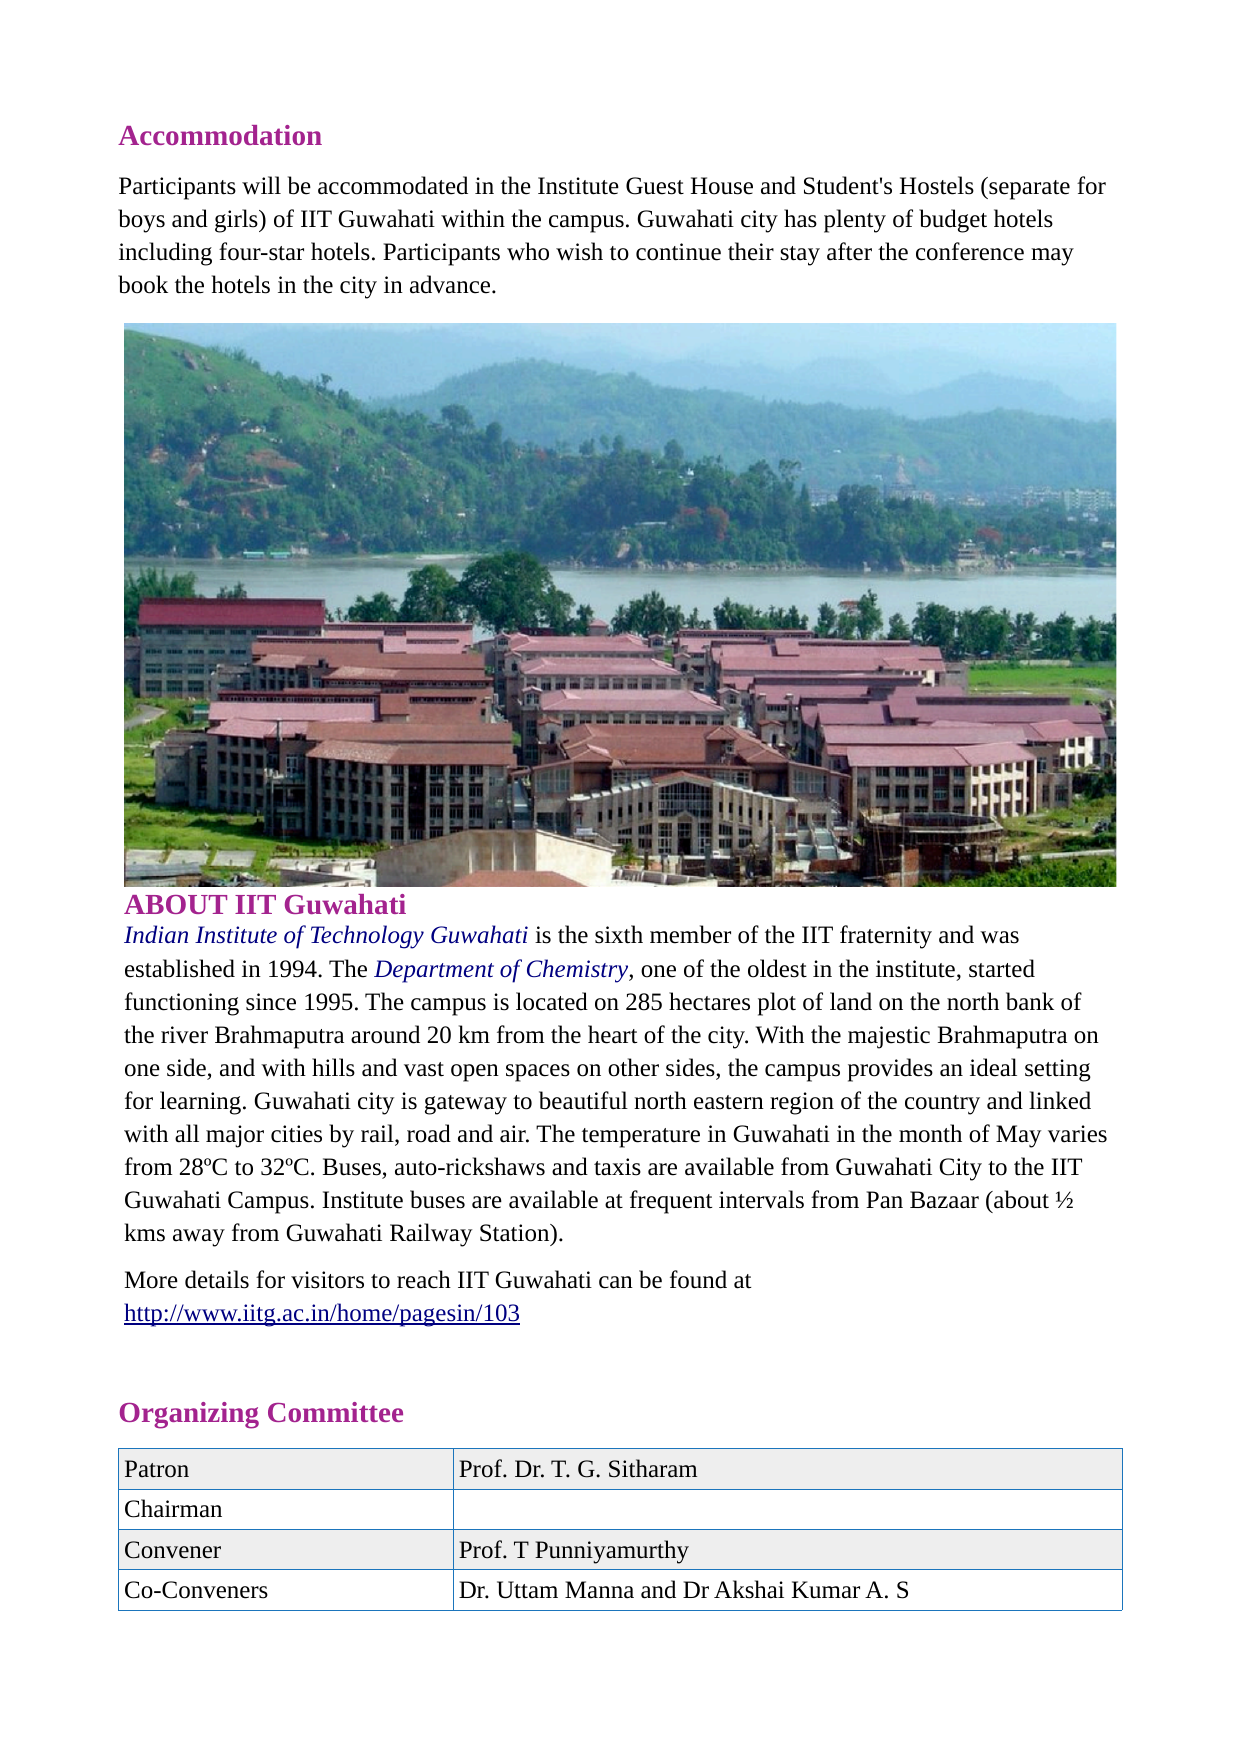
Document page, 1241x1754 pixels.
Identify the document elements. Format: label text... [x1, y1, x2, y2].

table_cell Dr. Uttam Manna and Dr Akshai Kumar A. S [454, 1570, 1122, 1609]
text Participants will be accommodated in the Institute Guest House and Student's Hostels (separate for boys and girls) of IIT Guwahati within the campus. Guwahati city has plenty of budget hotels including four-star hotels. Participants who wish to continue their stay after the conference may book the hotels in the city in advance. [118, 171, 1122, 299]
table_cell Chairman [119, 1490, 453, 1529]
table_cell Prof. T Punniyamurthy [454, 1530, 1122, 1569]
table_header Patron [119, 1449, 453, 1489]
text Organizing Committee [118, 1395, 1122, 1429]
table_header ABOUT IIT Guwahati Indian Institute of Technology Guwahati is the sixth member of the IIT fraternity and was established in 1994. The Department of Chemistry, one of the oldest in the institute, started functioning since 1995. The campus is located on 285 hectares plot of land on the north bank of the river Brahmaputra around 20 km from the heart of the city. With the majestic Brahmaputra on one side, and with hills and vast open spaces on other sides, the campus provides an ideal setting for learning. Guwahati city is gateway to beautiful north eastern region of the country and linked with all major cities by rail, road and air. The temperature in Guwahati in the month of May varies from 28ºC to 32ºC. Buses, auto-rickshaws and taxis are available from Guwahati City to the IIT Guwahati Campus. Institute buses are available at frequent intervals from Pan Bazaar (about ½ kms away from Guwahati Railway Station). More details for visitors to reach IIT Guwahati can be found at http://www.iitg.ac.in/home/pagesin/103 [119, 319, 1122, 1347]
text Accommodation [118, 118, 1122, 152]
table_cell Convener [119, 1530, 453, 1569]
table_header Prof. Dr. T. G. Sitharam [454, 1449, 1122, 1489]
table_cell Co-Conveners [119, 1570, 453, 1609]
table_cell [454, 1490, 1122, 1529]
